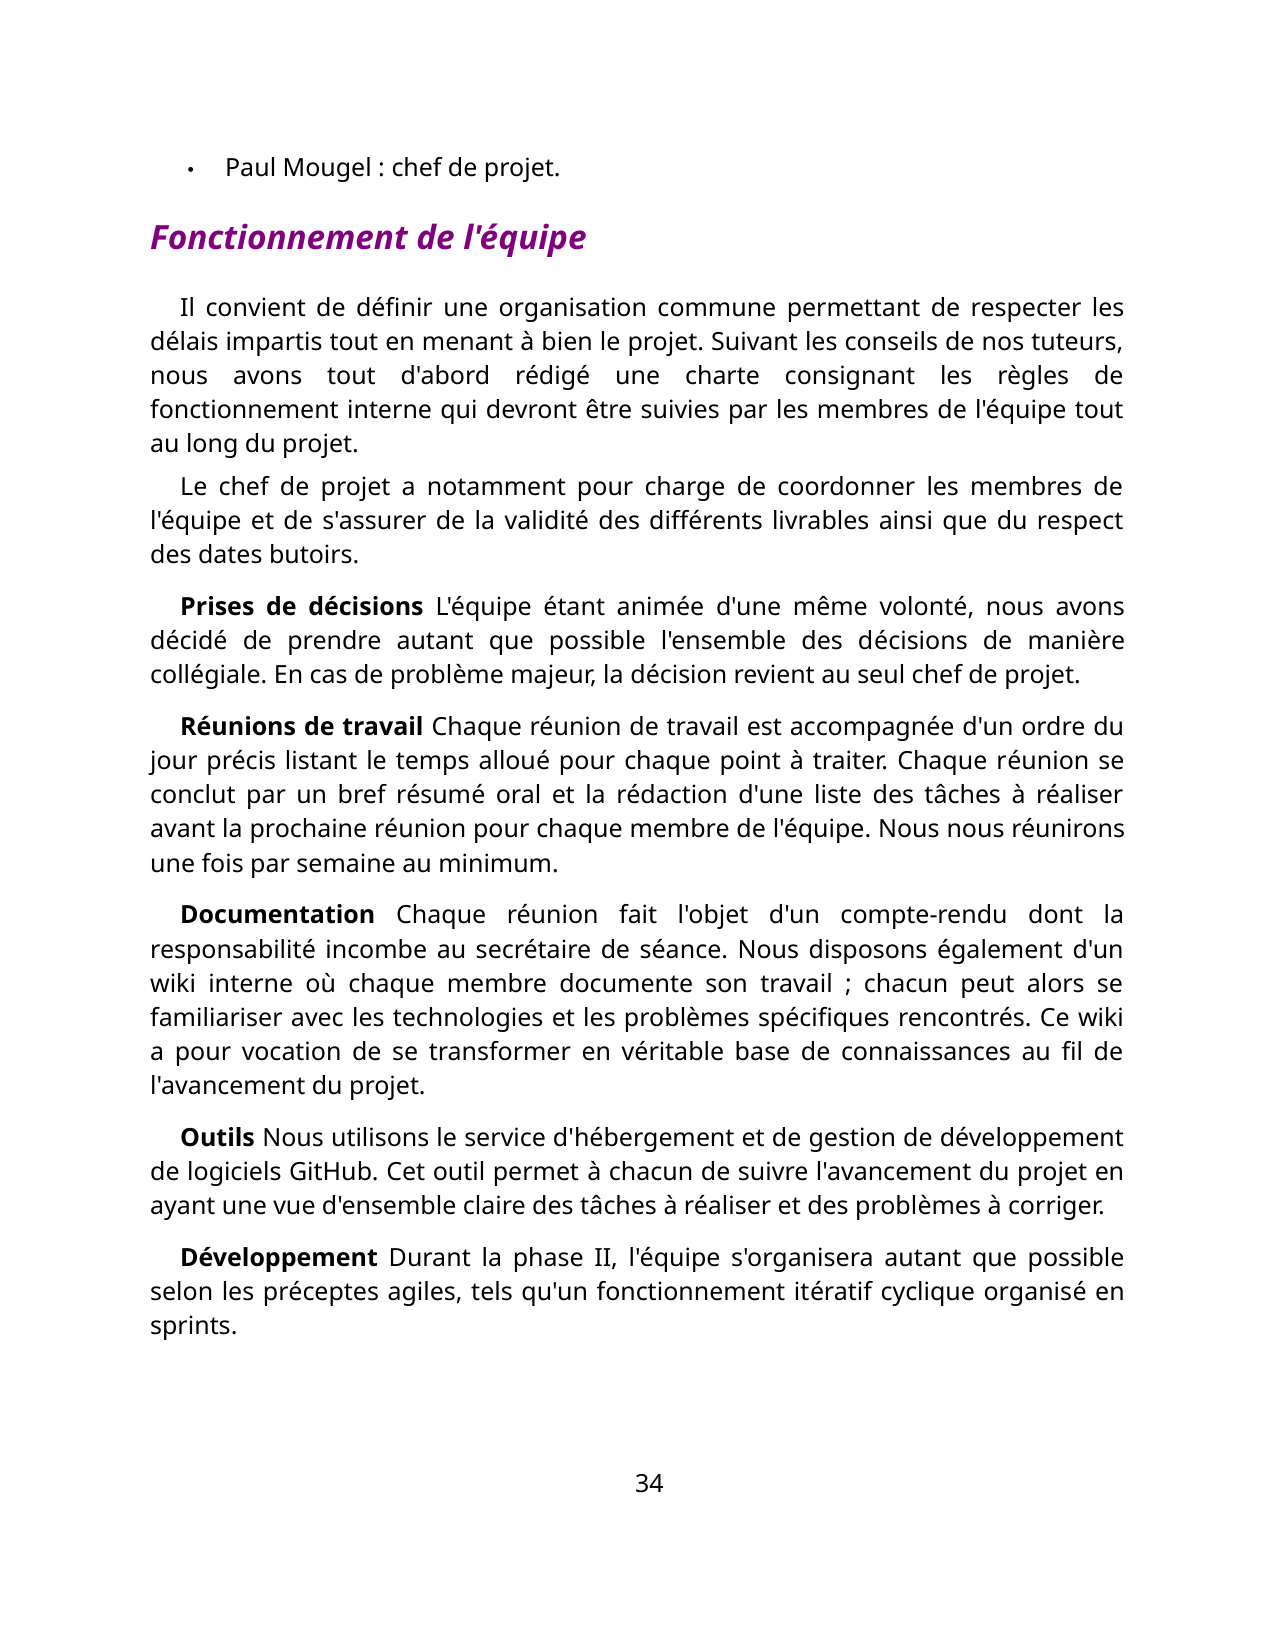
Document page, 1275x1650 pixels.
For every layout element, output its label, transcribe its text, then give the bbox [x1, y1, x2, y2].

text Le chef de projet a notamment pour charge de coordonner les membres de l'équipe et de s'assurer de la validité des différents livrables ainsi que du respect des dates butoirs. [150, 469, 1125, 571]
list Paul Mougel : chef de projet. [187, 150, 1125, 184]
text Il convient de définir une organisation commune permettant de respecter les délais impartis tout en menant à bien le projet. Suivant les conseils de nos tuteurs, nous avons tout d'abord rédigé une charte consignant les règles de fonctionnement interne qui devront être suivies par les membres de l'équipe tout au long du projet. [150, 289, 1125, 460]
text Réunions de travail Chaque réunion de travail est accompagnée d'un ordre du jour précis listant le temps alloué pour chaque point à traiter. Chaque réunion se conclut par un bref résumé oral et la rédaction d'une liste des tâches à réaliser avant la prochaine réunion pour chaque membre de l'équipe. Nous nous réunirons une fois par semaine au minimum. [150, 709, 1125, 879]
text Développement Durant la phase II, l'équipe s'organisera autant que possible selon les préceptes agiles, tels qu'un fonctionnement itératif cyclique organisé en sprints. [150, 1239, 1125, 1342]
text Documentation Chaque réunion fait l'objet d'un compte-rendu dont la responsabilité incombe au secrétaire de séance. Nous disposons également d'un wiki interne où chaque membre documente son travail ; chacun peut alors se familiariser avec les technologies et les problèmes spécifiques rencontrés. Ce wiki a pour vocation de se transformer en véritable base de connaissances au fil de l'avancement du projet. [150, 897, 1125, 1102]
subtitle Fonctionnement de l'équipe [150, 214, 1125, 259]
text Outils Nous utilisons le service d'hébergement et de gestion de développement de logiciels GitHub. Cet outil permet à chacun de suivre l'avancement du projet en ayant une vue d'ensemble claire des tâches à réaliser et des problèmes à corriger. [150, 1119, 1125, 1222]
text Prises de décisions L'équipe étant animée d'une même volonté, nous avons décidé de prendre autant que possible l'ensemble des décisions de manière collégiale. En cas de problème majeur, la décision revient au seul chef de projet. [150, 589, 1125, 691]
